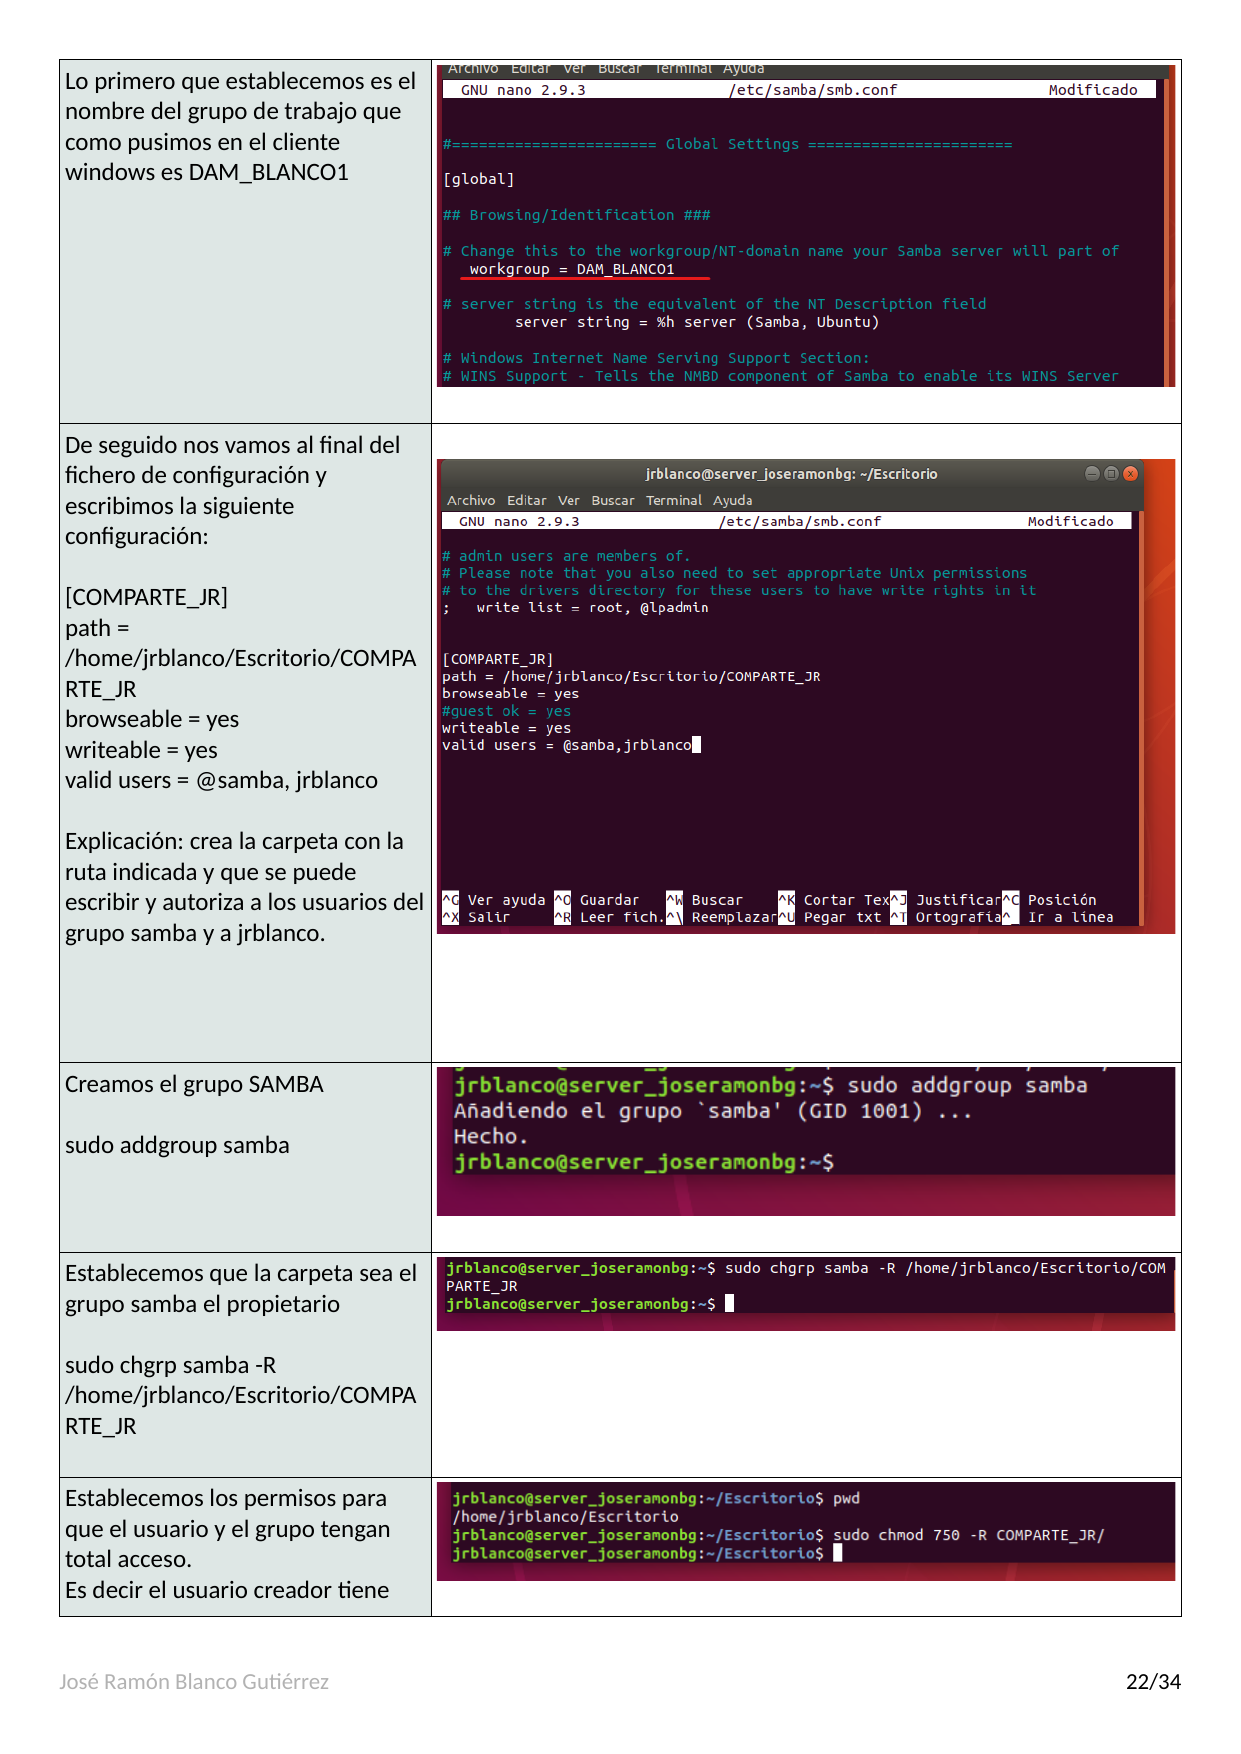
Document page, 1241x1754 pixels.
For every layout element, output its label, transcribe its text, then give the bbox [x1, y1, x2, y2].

table_cell [432, 424, 1181, 1062]
table_cell [432, 1478, 1181, 1616]
table_cell [432, 1063, 1181, 1252]
table_cell [432, 60, 1181, 423]
picture [436, 1482, 1176, 1581]
picture [436, 1257, 1176, 1331]
picture [436, 1067, 1176, 1216]
picture [436, 459, 1176, 934]
table_cell Establecemos los permisos para que el usuario y el grupo tengan total acceso. Es decir el usuario creador tiene [60, 1478, 431, 1616]
picture [436, 65, 1176, 387]
table_cell De seguido nos vamos al final del fichero de configuración y escribimos la siguiente configuración: [COMPARTE_JR] path = /home/jrblanco/Escritorio/COMPARTE_JR browseable = yes writeable = yes valid users = @samba, jrblanco Explicación: crea la carpeta con la ruta indicada y que se puede escribir y autoriza a los usuarios del grupo samba y a jrblanco. [60, 424, 431, 1062]
table_cell Creamos el grupo SAMBA sudo addgroup samba [60, 1063, 431, 1252]
table_cell [432, 1253, 1181, 1477]
table_cell Lo primero que establecemos es el nombre del grupo de trabajo que como pusimos en el cliente windows es DAM_BLANCO1 [60, 60, 431, 423]
table_cell Establecemos que la carpeta sea el grupo samba el propietario sudo chgrp samba -R /home/jrblanco/Escritorio/COMPARTE_JR [60, 1253, 431, 1477]
